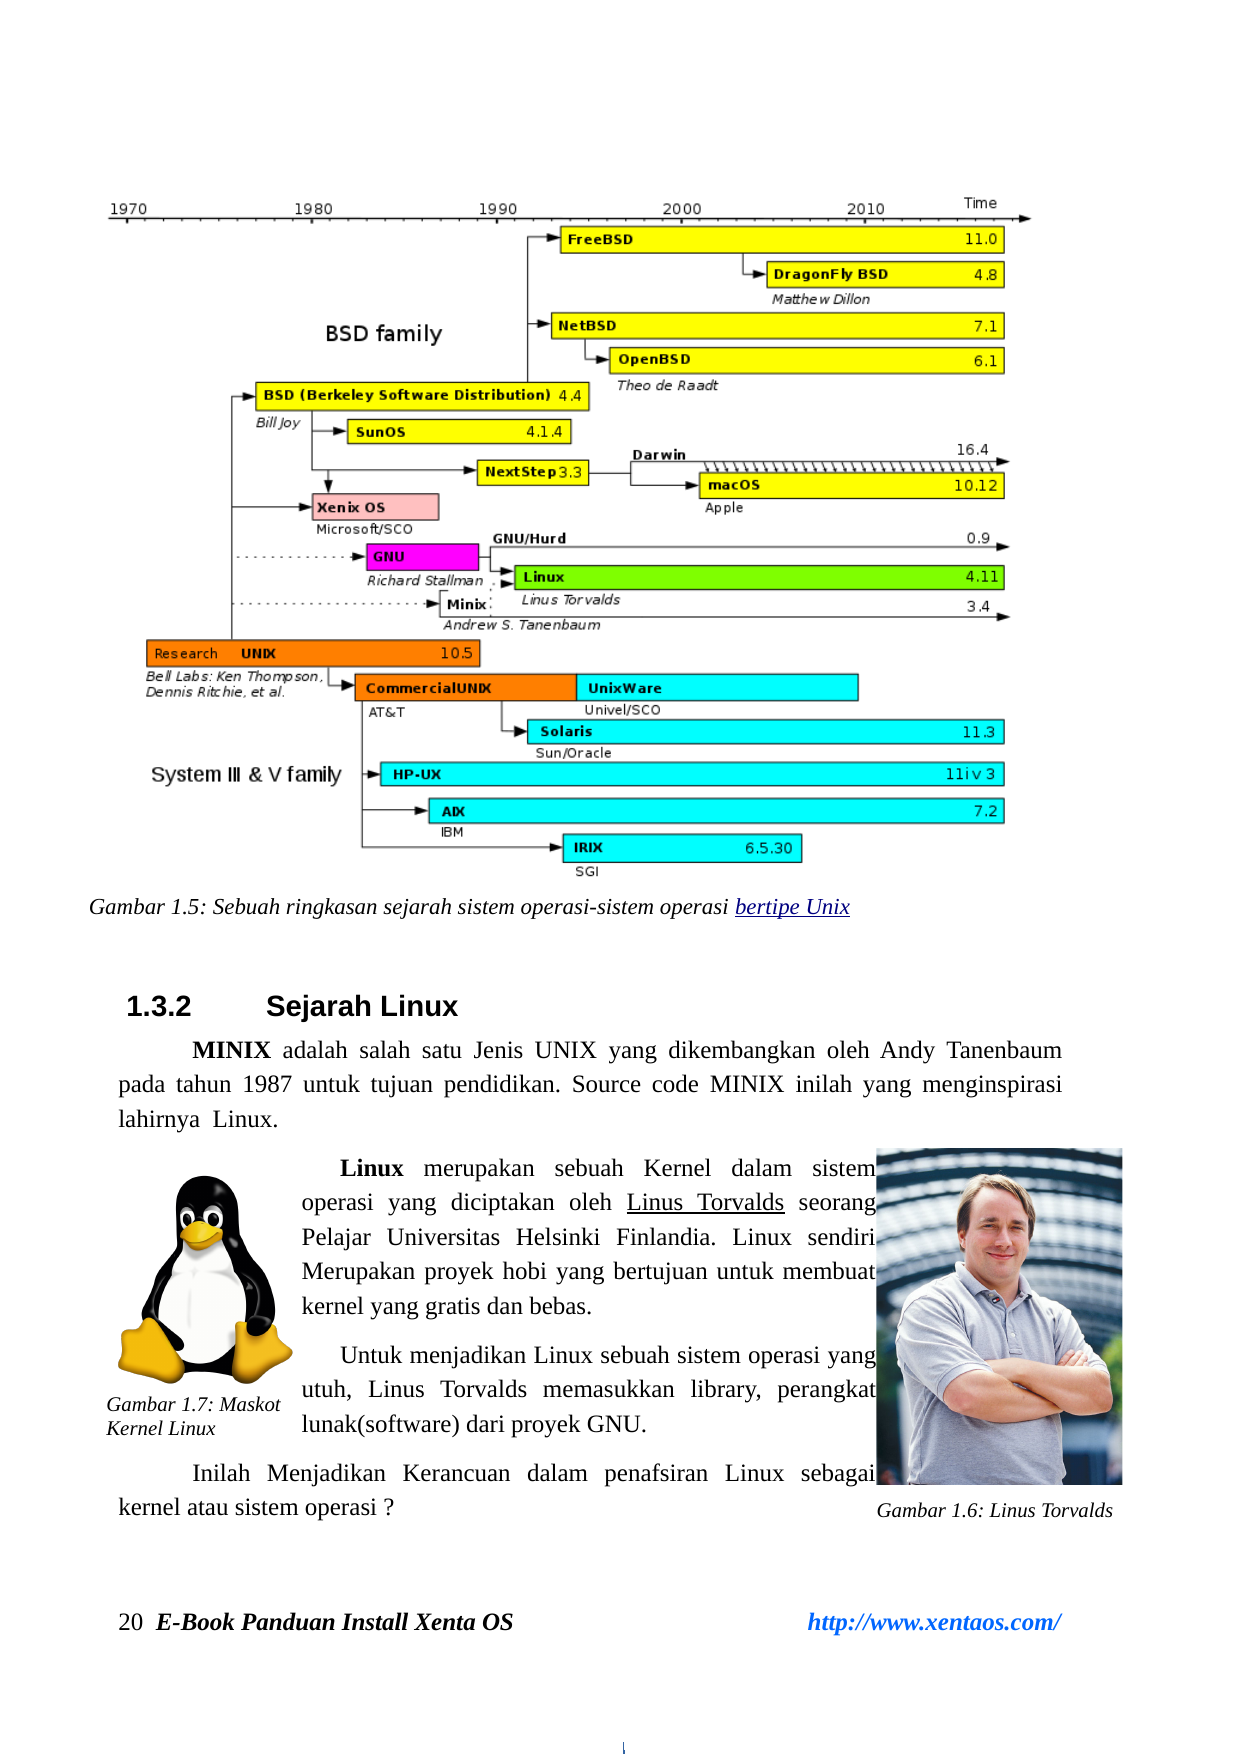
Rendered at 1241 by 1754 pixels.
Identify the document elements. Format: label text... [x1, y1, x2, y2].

text Gambar 1.6: Linus Torvalds [876, 1485, 1123, 1522]
text Inilah Menjadikan Kerancuan dalam penafsiran Linux sebagai kernel atau sistem operasi ? [118, 1458, 876, 1521]
picture [106, 1162, 302, 1393]
picture [876, 1148, 1123, 1485]
text MINIX adalah salah satu Jenis UNIX yang dikembangkan oleh Andy Tanenbaum pada tahun 1987 untuk tujuan pendidikan. Source code MINIX inilah yang menginspirasi lahirnya Linux. [118, 1035, 1063, 1133]
text Gambar 1.7: Maskot Kernel Linux [106, 1393, 301, 1440]
text Gambar 1.5: Sebuah ringkasan sejarah sistem operasi-sistem operasi bertipe Unix [88, 131, 1092, 919]
picture [96, 176, 1042, 893]
text Linux merupakan sebuah Kernel dalam sistem operasi yang diciptakan oleh Linus Torvalds seorang Pelajar Universitas Helsinki Finlandia. Linux sendiri Merupakan proyek hobi yang bertujuan untuk membuat kernel yang gratis dan bebas. [106, 1150, 876, 1320]
text Untuk menjadikan Linux sebuah sistem operasi yang utuh, Linus Torvalds memasukkan library, perangkat lunak(software) dari proyek GNU. [301, 1340, 876, 1438]
subtitle Sejarah Linux [118, 989, 1063, 1022]
